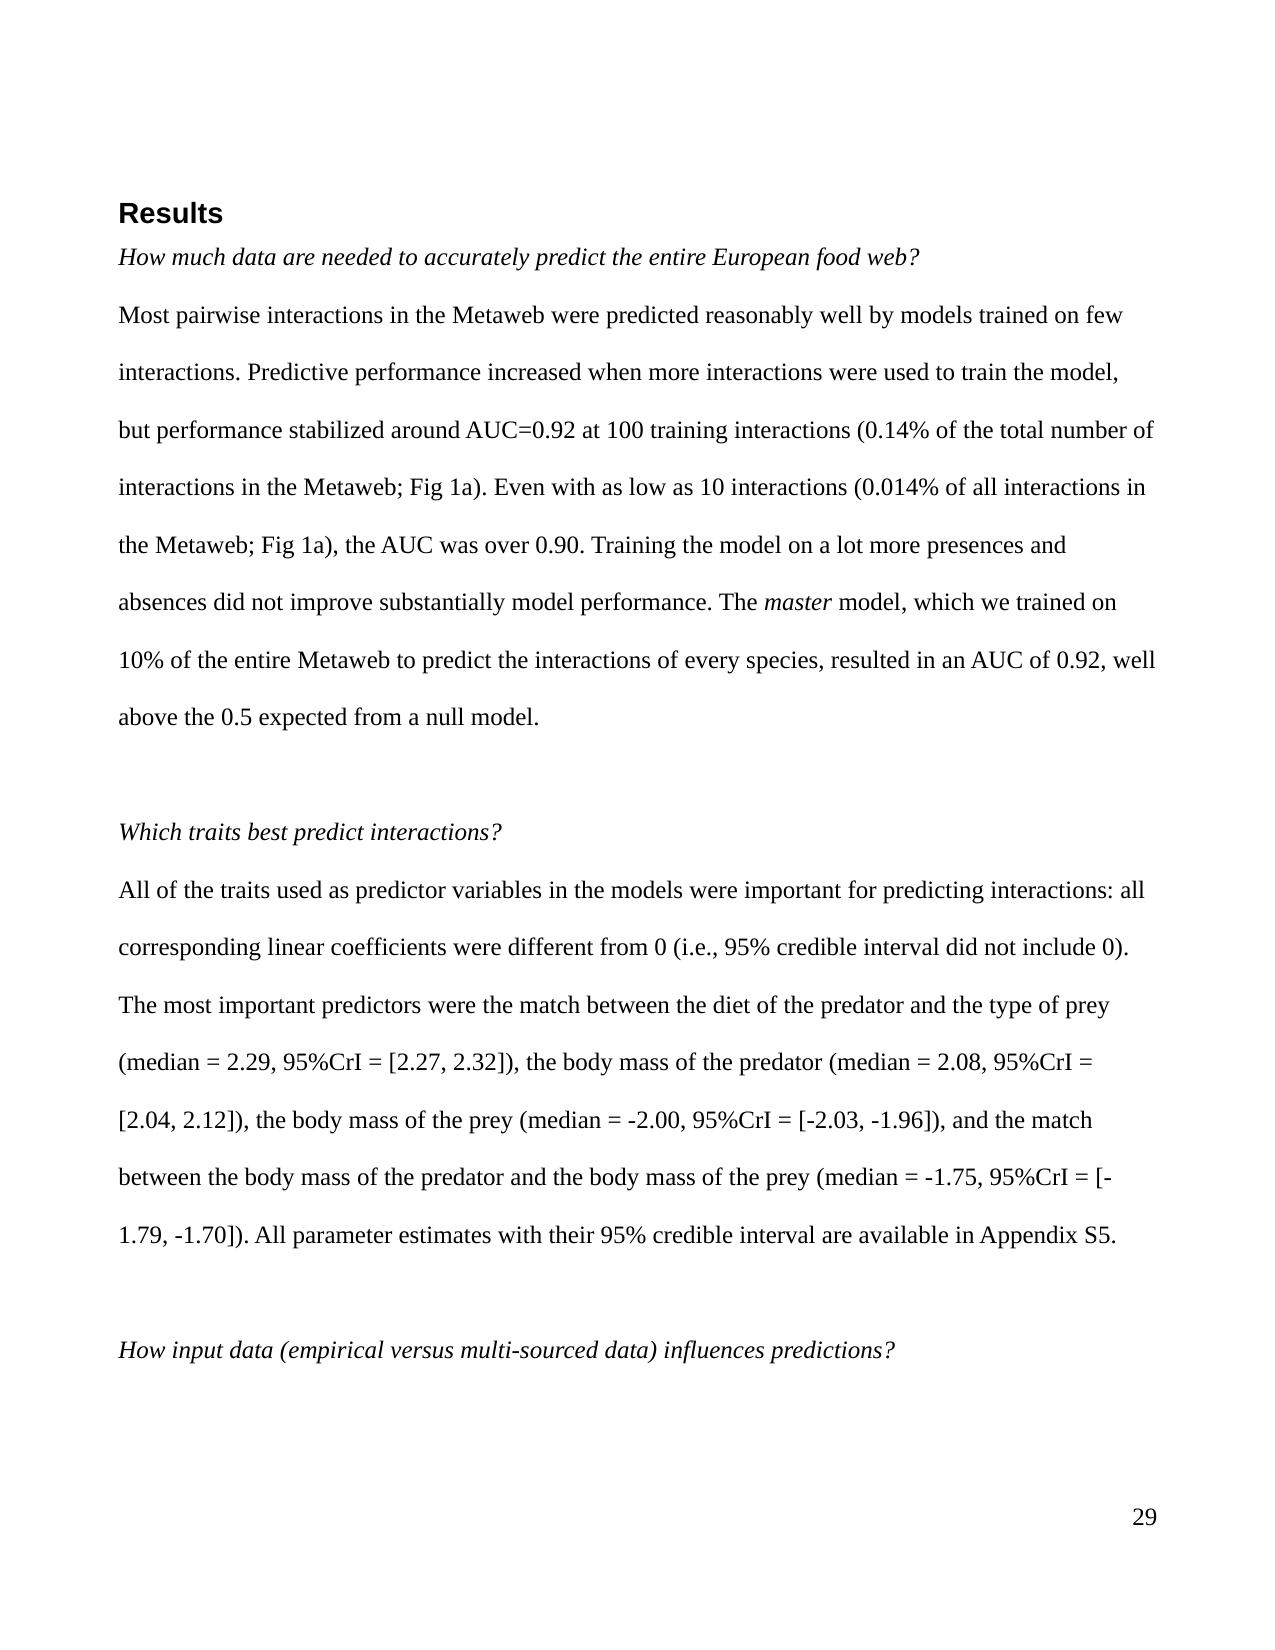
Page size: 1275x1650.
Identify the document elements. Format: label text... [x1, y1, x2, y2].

text How input data (empirical versus multi-sourced data) influences predictions? [118, 1335, 1157, 1364]
text All of the traits used as predictor variables in the models were important for predicting interactions: all corresponding linear coefficients were different from 0 (i.e., 95% credible interval did not include 0). The most important predictors were the match between the diet of the predator and the type of prey (median = 2.29, 95%CrI = [2.27, 2.32]), the body mass of the predator (median = 2.08, 95%CrI = [2.04, 2.12]), the body mass of the prey (median = -2.00, 95%CrI = [-2.03, -1.96]), and the match between the body mass of the predator and the body mass of the prey (median = -1.75, 95%CrI = [-1.79, -1.70]). All parameter estimates with their 95% credible interval are available in Appendix S5. [118, 875, 1157, 1249]
subtitle Results [118, 196, 1157, 230]
text Which traits best predict interactions? [118, 817, 1157, 846]
text How much data are needed to accurately predict the entire European food web? [118, 242, 1157, 271]
text Most pairwise interactions in the Metaweb were predicted reasonably well by models trained on few interactions. Predictive performance increased when more interactions were used to train the model, but performance stabilized around AUC=0.92 at 100 training interactions (0.14% of the total number of interactions in the Metaweb; Fig 1a). Even with as low as 10 interactions (0.014% of all interactions in the Metaweb; Fig 1a), the AUC was over 0.90. Training the model on a lot more presences and absences did not improve substantially model performance. The master model, which we trained on 10% of the entire Metaweb to predict the interactions of every species, resulted in an AUC of 0.92, well above the 0.5 expected from a null model. [118, 300, 1157, 731]
